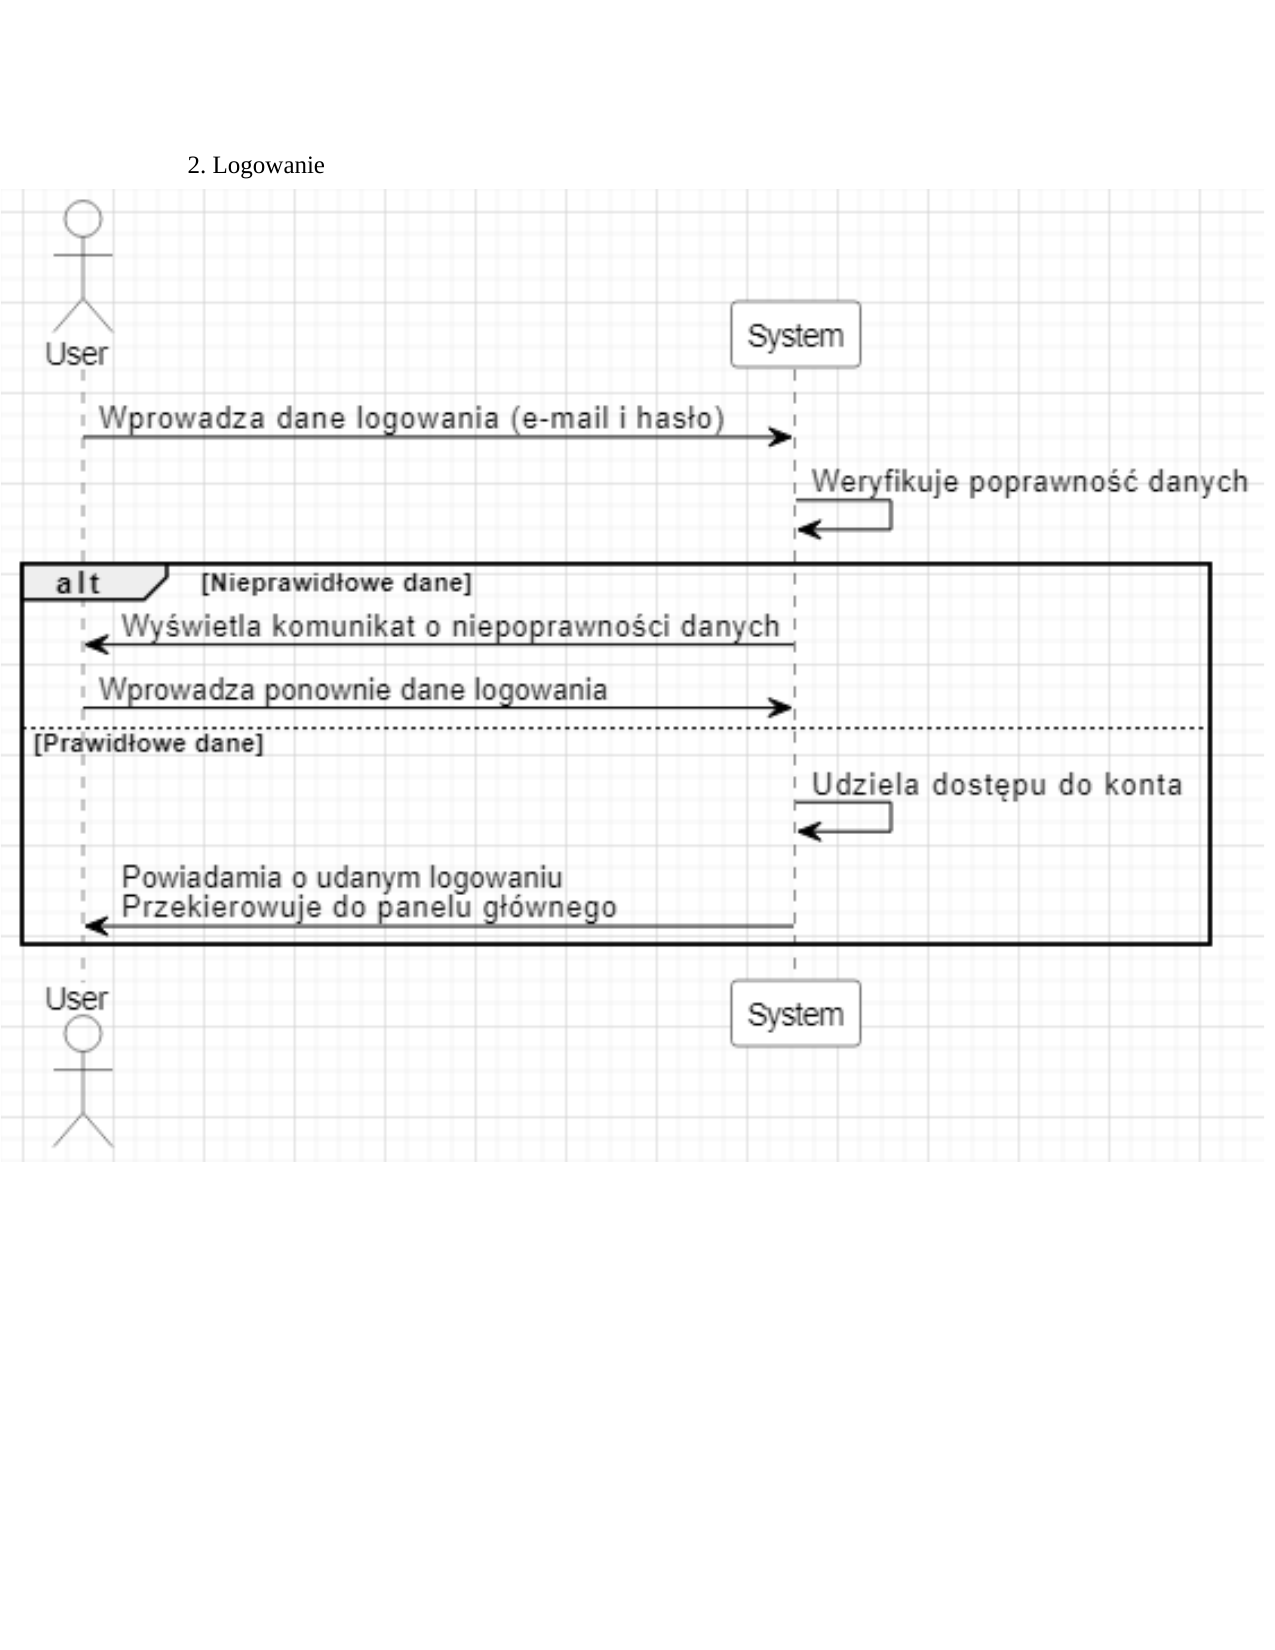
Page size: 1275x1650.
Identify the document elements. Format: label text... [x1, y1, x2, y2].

text 2. Logowanie [187, 150, 1087, 179]
picture [0, 189, 1265, 1162]
